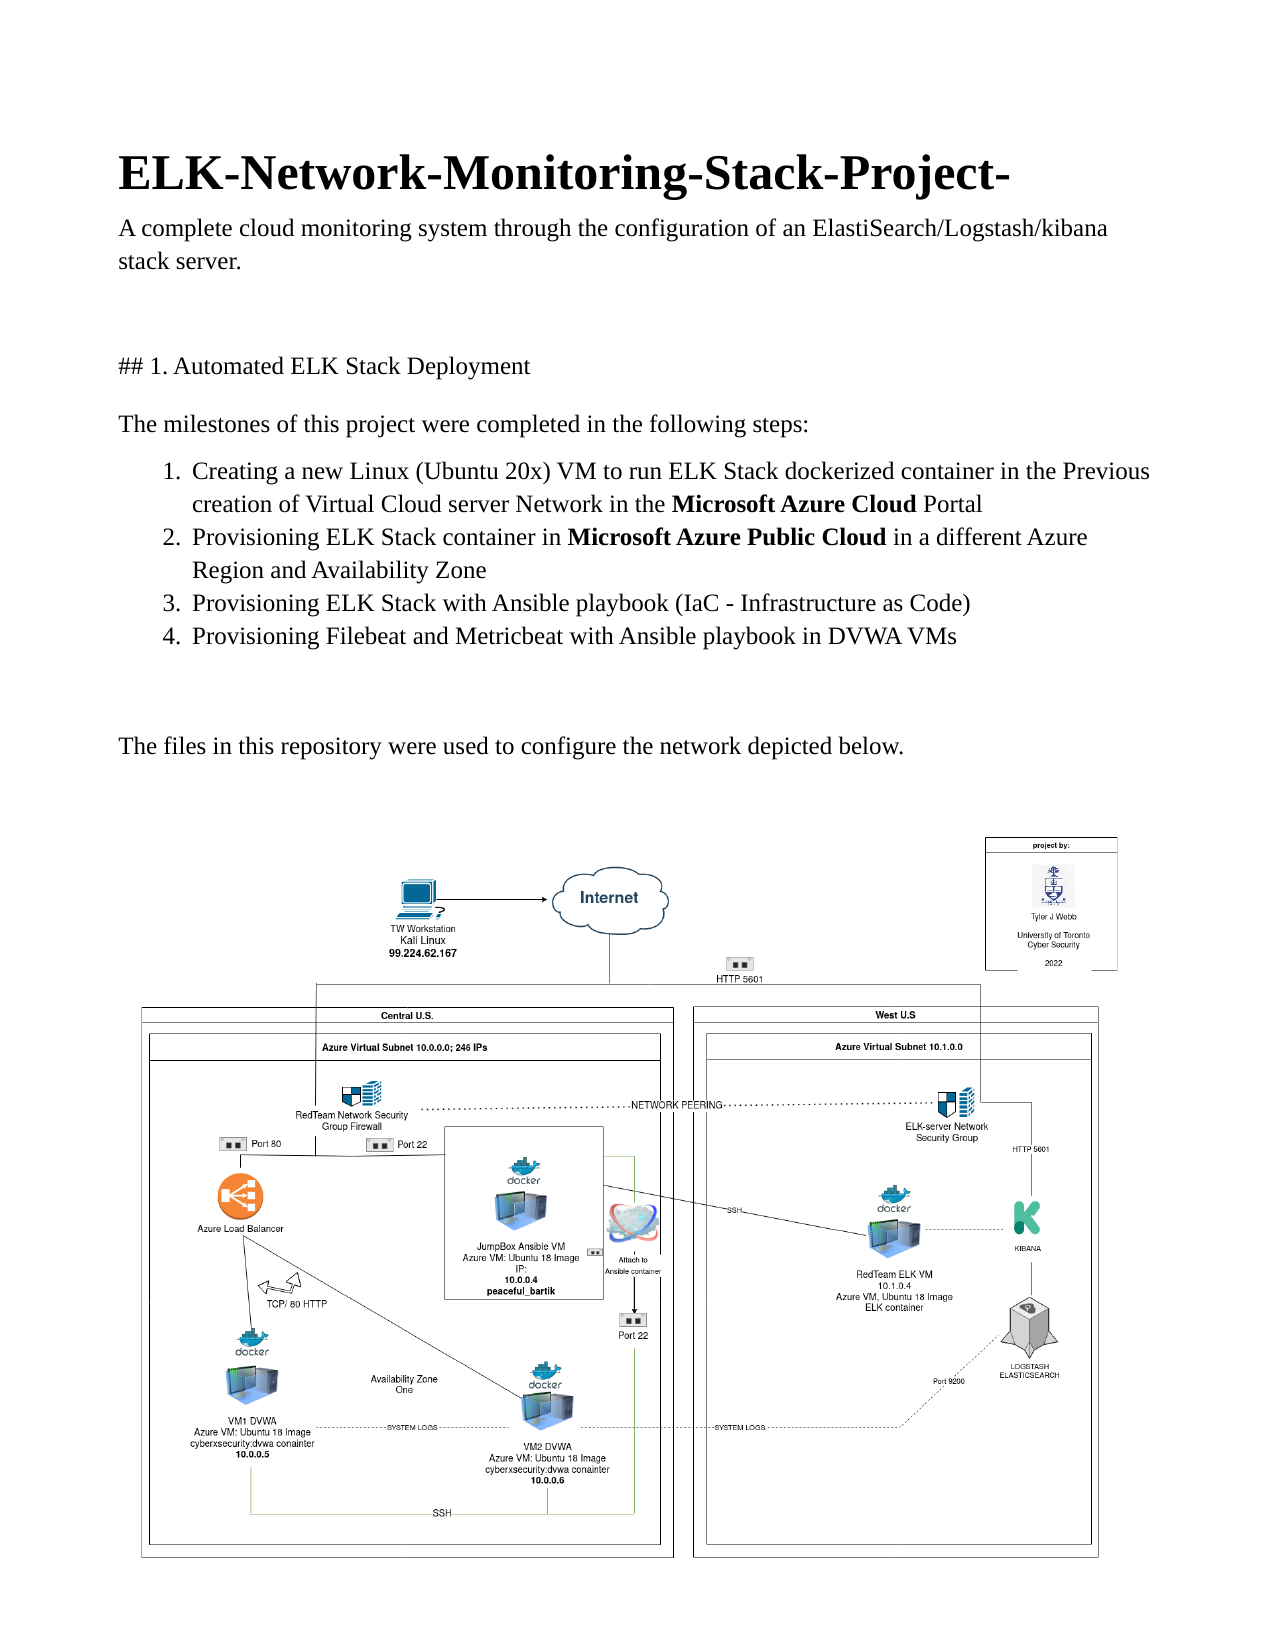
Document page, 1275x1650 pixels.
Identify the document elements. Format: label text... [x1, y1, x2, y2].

list Creating a new Linux (Ubuntu 20x) VM to run ELK Stack dockerized container in the Previous creation of Virtual Cloud server Network in the Microsoft Azure Cloud Portal [162, 456, 1157, 518]
picture [141, 837, 1118, 1558]
list Provisioning Filebeat and Metricbeat with Ansible playbook in DVWA VMs [162, 621, 1157, 650]
text The files in this repository were used to configure the network depicted below. [118, 731, 1157, 759]
text The milestones of this project were completed in the following steps: [118, 409, 1157, 437]
text ## 1. Automated ELK Stack Deployment [118, 351, 1157, 380]
text A complete cloud monitoring system through the configuration of an ElastiSearch/Logstash/kibana stack server. [118, 213, 1157, 275]
subtitle ELK-Network-Monitoring-Stack-Project- [118, 143, 1157, 201]
list Provisioning ELK Stack with Ansible playbook (IaC - Infrastructure as Code) [162, 588, 1157, 617]
list Provisioning ELK Stack container in Microsoft Azure Public Cloud in a different Azure Region and Availability Zone [162, 522, 1157, 584]
